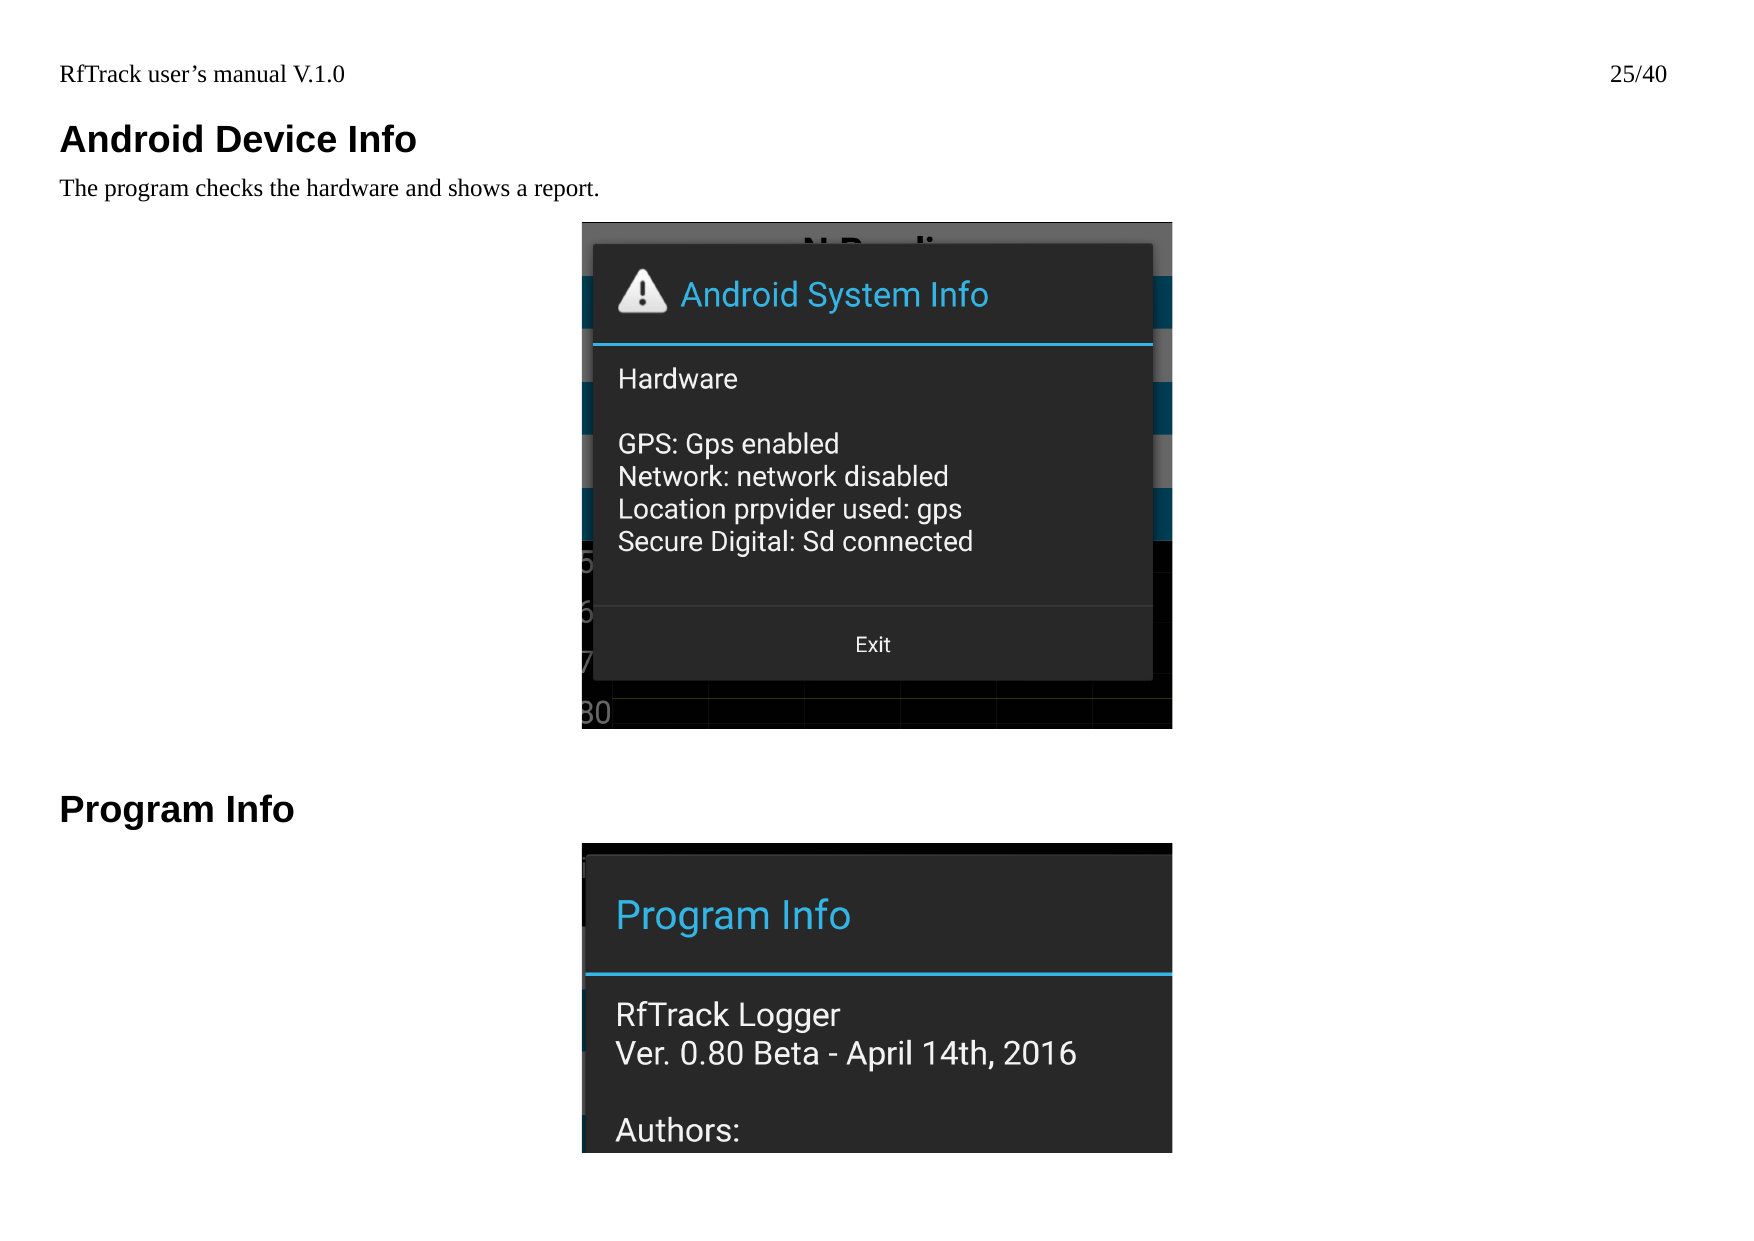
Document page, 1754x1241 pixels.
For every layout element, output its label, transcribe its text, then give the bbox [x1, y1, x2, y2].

picture [581, 222, 1173, 729]
subtitle Program Info [59, 787, 1695, 831]
picture [581, 843, 1173, 1153]
text The program checks the hardware and shows a report. [59, 173, 1695, 202]
subtitle Android Device Info [59, 117, 1695, 161]
